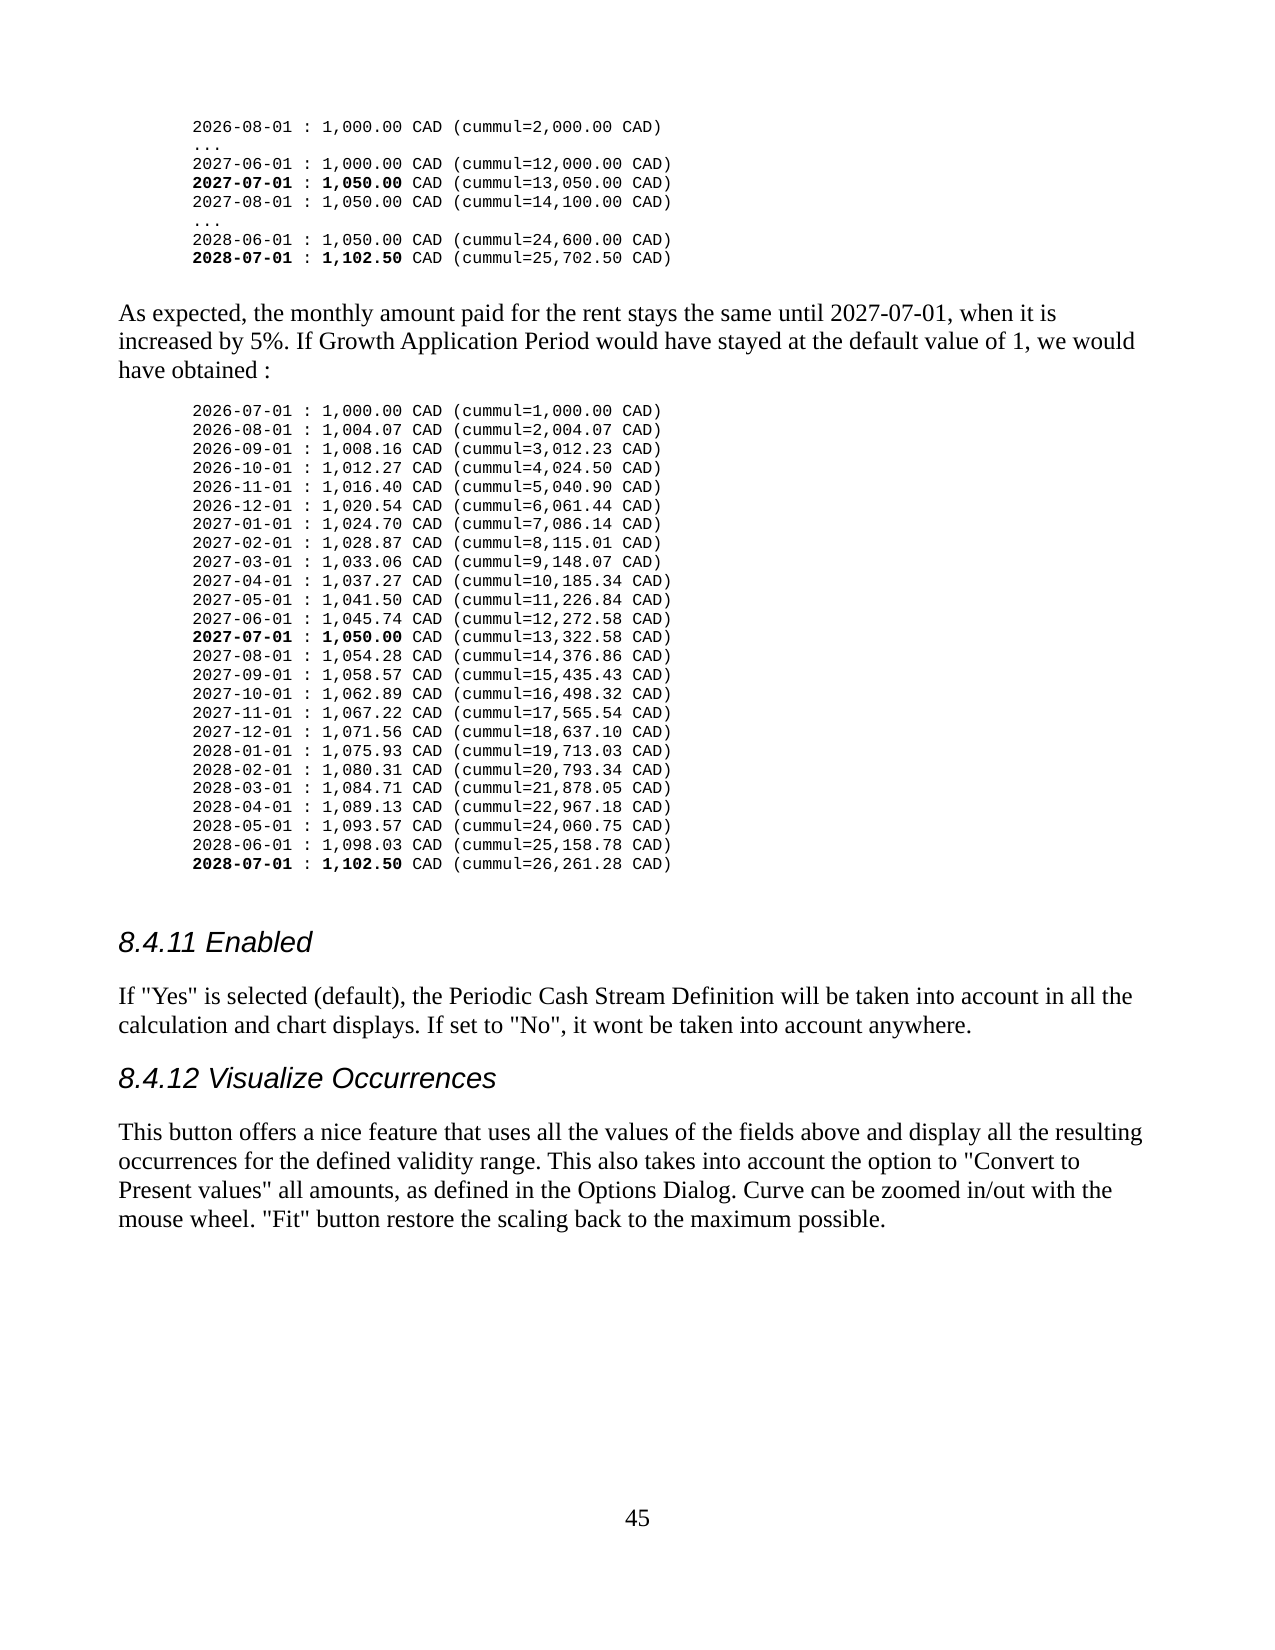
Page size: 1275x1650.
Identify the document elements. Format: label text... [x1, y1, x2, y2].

text 2028-04-01 : 1,089.13 CAD (cummul=22,967.18 CAD) [192, 799, 1157, 818]
text 2028-07-01 : 1,102.50 CAD (cummul=25,702.50 CAD) [192, 250, 1157, 269]
text 2028-06-01 : 1,098.03 CAD (cummul=25,158.78 CAD) [192, 836, 1157, 855]
text 2027-04-01 : 1,037.27 CAD (cummul=10,185.34 CAD) [192, 572, 1157, 591]
text As expected, the monthly amount paid for the rent stays the same until 2027-07-01, when it is increased by 5%. If Growth Application Period would have stayed at the default value of 1, we would have obtained : [118, 298, 1157, 384]
text 2028-05-01 : 1,093.57 CAD (cummul=24,060.75 CAD) [192, 818, 1157, 836]
text 2028-02-01 : 1,080.31 CAD (cummul=20,793.34 CAD) [192, 761, 1157, 780]
text ... [192, 212, 1157, 231]
subtitle Enabled [118, 925, 1157, 959]
text 2027-02-01 : 1,028.87 CAD (cummul=8,115.01 CAD) [192, 535, 1157, 554]
text ... [192, 137, 1157, 156]
text 2026-07-01 : 1,000.00 CAD (cummul=1,000.00 CAD) [192, 403, 1157, 422]
text 2027-06-01 : 1,045.74 CAD (cummul=12,272.58 CAD) [192, 610, 1157, 629]
text 2028-07-01 : 1,102.50 CAD (cummul=26,261.28 CAD) [192, 855, 1157, 874]
text 2027-07-01 : 1,050.00 CAD (cummul=13,050.00 CAD) [192, 175, 1157, 193]
text 2027-11-01 : 1,067.22 CAD (cummul=17,565.54 CAD) [192, 704, 1157, 723]
subtitle Visualize Occurrences [118, 1061, 1157, 1095]
text 2027-07-01 : 1,050.00 CAD (cummul=13,322.58 CAD) [192, 629, 1157, 648]
text 2026-08-01 : 1,000.00 CAD (cummul=2,000.00 CAD) [192, 118, 1157, 137]
text 2026-08-01 : 1,004.07 CAD (cummul=2,004.07 CAD) [192, 422, 1157, 441]
text This button offers a nice feature that uses all the values of the fields above and display all the resulting occurrences for the defined validity range. This also takes into account the option to "Convert to Present values" all amounts, as defined in the Options Dialog. Curve can be zoomed in/out with the mouse wheel. "Fit" button restore the scaling back to the maximum possible. [118, 1117, 1157, 1232]
text 2027-09-01 : 1,058.57 CAD (cummul=15,435.43 CAD) [192, 667, 1157, 686]
text 2027-08-01 : 1,050.00 CAD (cummul=14,100.00 CAD) [192, 193, 1157, 212]
text 2027-06-01 : 1,000.00 CAD (cummul=12,000.00 CAD) [192, 156, 1157, 175]
text 2028-01-01 : 1,075.93 CAD (cummul=19,713.03 CAD) [192, 742, 1157, 761]
text 2028-06-01 : 1,050.00 CAD (cummul=24,600.00 CAD) [192, 231, 1157, 250]
text 2026-09-01 : 1,008.16 CAD (cummul=3,012.23 CAD) [192, 441, 1157, 459]
text 2027-01-01 : 1,024.70 CAD (cummul=7,086.14 CAD) [192, 516, 1157, 535]
text 2026-12-01 : 1,020.54 CAD (cummul=6,061.44 CAD) [192, 497, 1157, 516]
text 2027-03-01 : 1,033.06 CAD (cummul=9,148.07 CAD) [192, 554, 1157, 572]
text 2028-03-01 : 1,084.71 CAD (cummul=21,878.05 CAD) [192, 780, 1157, 799]
text If "Yes" is selected (default), the Periodic Cash Stream Definition will be taken into account in all the calculation and chart displays. If set to "No", it wont be taken into account anywhere. [118, 981, 1157, 1039]
text 2026-10-01 : 1,012.27 CAD (cummul=4,024.50 CAD) [192, 459, 1157, 478]
text 2027-12-01 : 1,071.56 CAD (cummul=18,637.10 CAD) [192, 723, 1157, 742]
text 2027-05-01 : 1,041.50 CAD (cummul=11,226.84 CAD) [192, 591, 1157, 610]
text 2027-10-01 : 1,062.89 CAD (cummul=16,498.32 CAD) [192, 686, 1157, 704]
text 2026-11-01 : 1,016.40 CAD (cummul=5,040.90 CAD) [192, 478, 1157, 497]
text 2027-08-01 : 1,054.28 CAD (cummul=14,376.86 CAD) [192, 648, 1157, 667]
